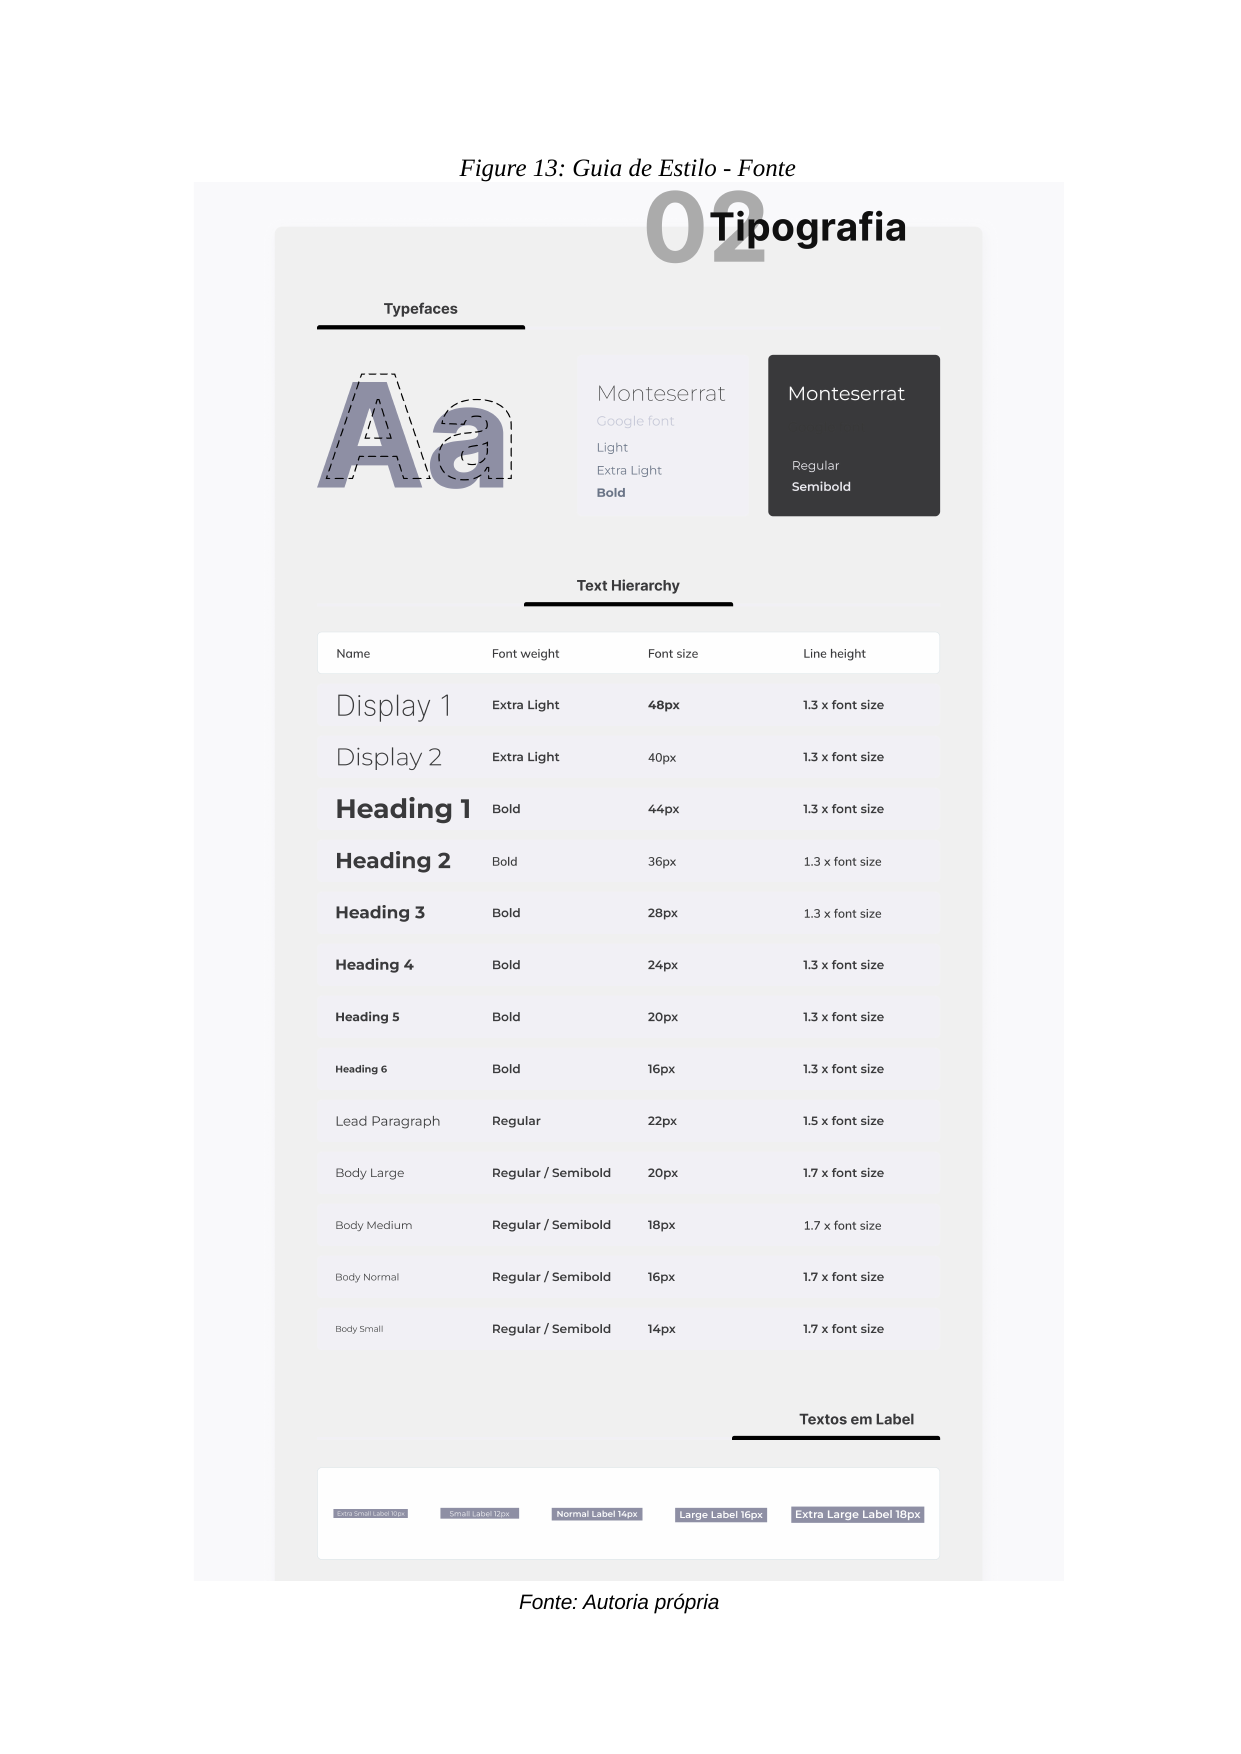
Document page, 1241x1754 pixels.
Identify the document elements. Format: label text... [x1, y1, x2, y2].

text Figure 13: Guia de Estilo - Fonte [194, 153, 1064, 182]
text Fonte: Autoria própria [118, 118, 1122, 1614]
picture [193, 182, 1064, 1581]
